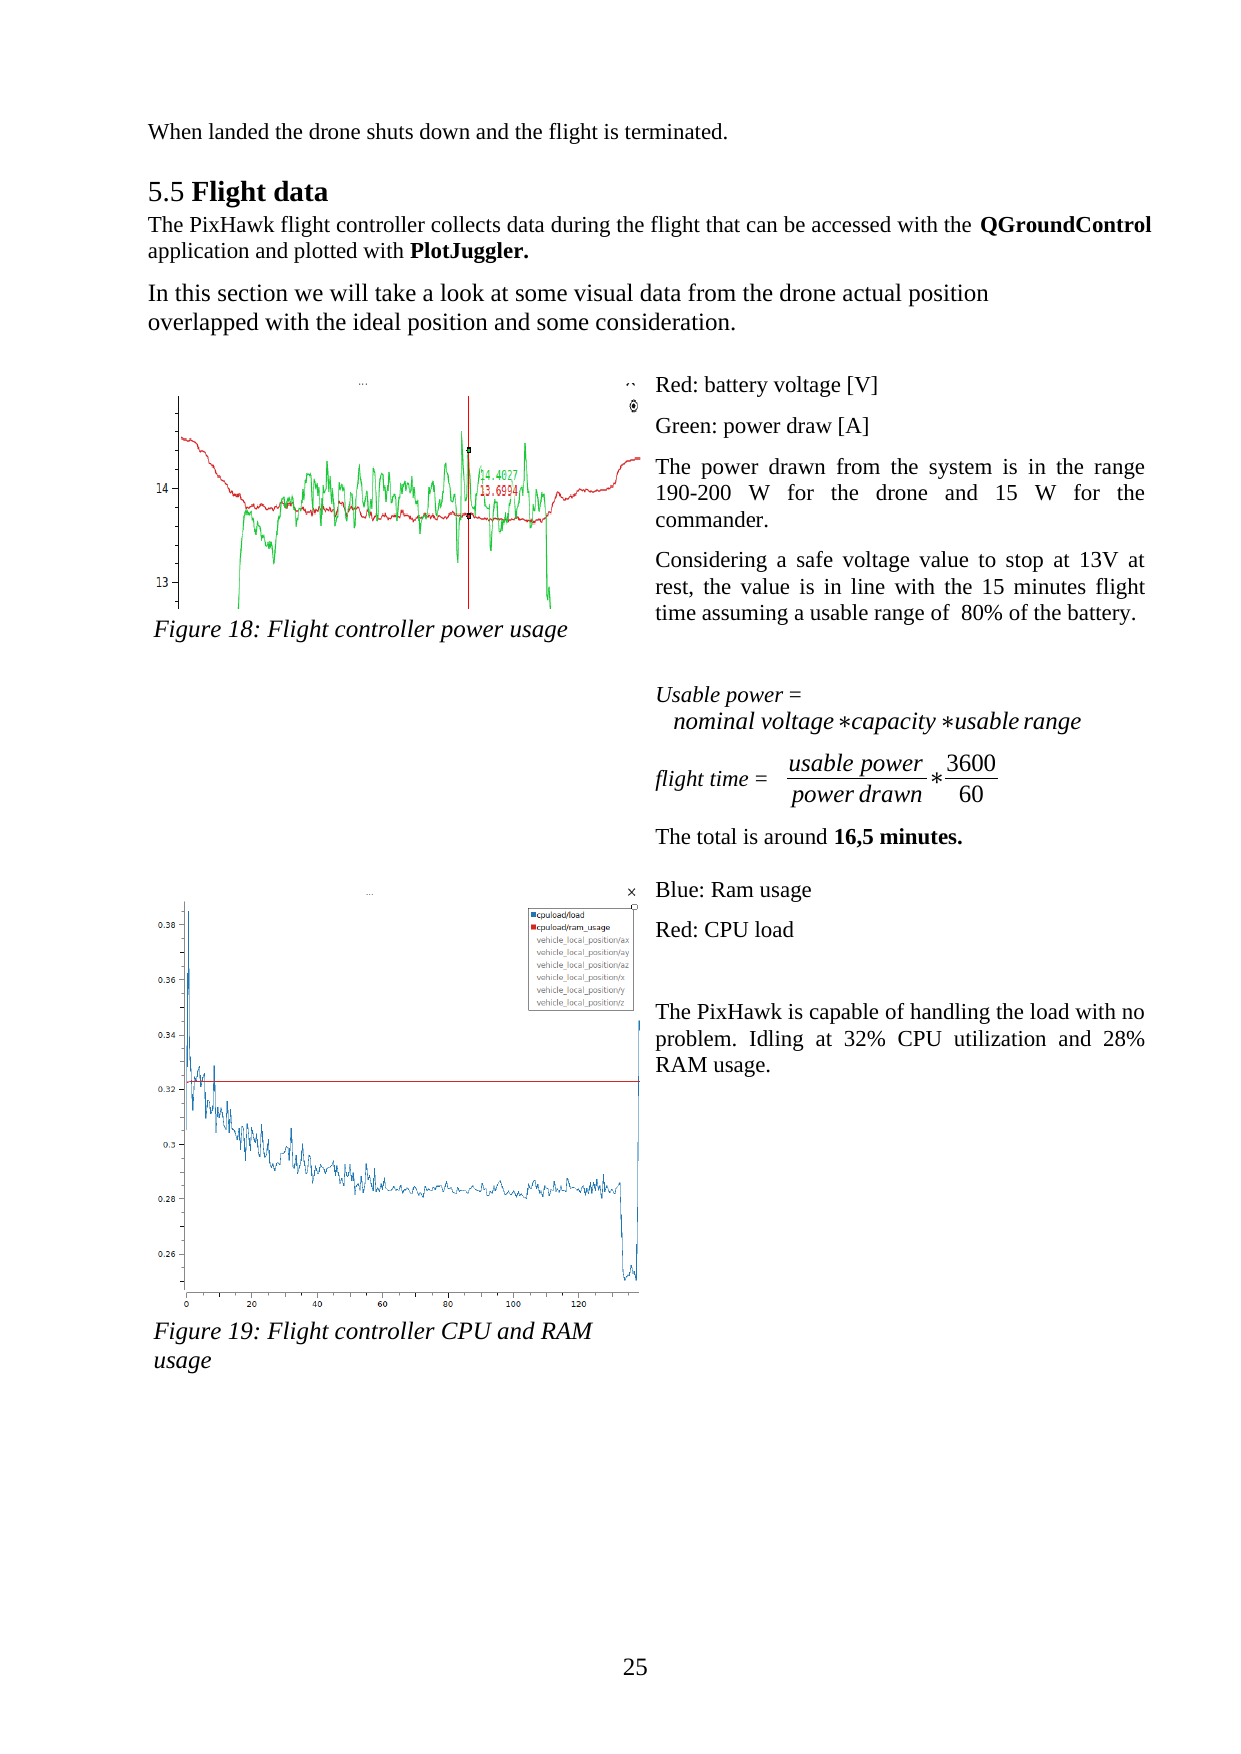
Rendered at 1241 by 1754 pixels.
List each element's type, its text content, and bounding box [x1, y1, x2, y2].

table_cell Blue: Ram usage Red: CPU load The PixHawk is capable of handling the load with no problem. Idling at 32% CPU utilization and 28% RAM usage. [650, 870, 1152, 1438]
table_cell [148, 870, 649, 1438]
picture [153, 383, 644, 609]
table_header Red: battery voltage [V] Green: power draw [A] The power drawn from the system is in the range 190-200 W for the drone and 15 W for the commander. Considering a safe voltage value to stop at 13V at rest, the value is in line with the 15 minutes flight time assuming a usable range of 80% of the battery. Usable power = flight time = The total is around 16,5 minutes. [650, 365, 1152, 870]
picture [153, 888, 644, 1311]
list The PixHawk flight controller collects data during the flight that can be accessed with the QGroundControl application and plotted with PlotJuggler. [148, 211, 1152, 264]
list When landed the drone shuts down and the flight is terminated. [148, 118, 1152, 144]
table_header [148, 365, 649, 870]
list In this section we will take a look at some visual data from the drone actual position overlapped with the ideal position and some consideration. [148, 278, 1093, 336]
subtitle 5.5 Flight data [100, 174, 1152, 208]
